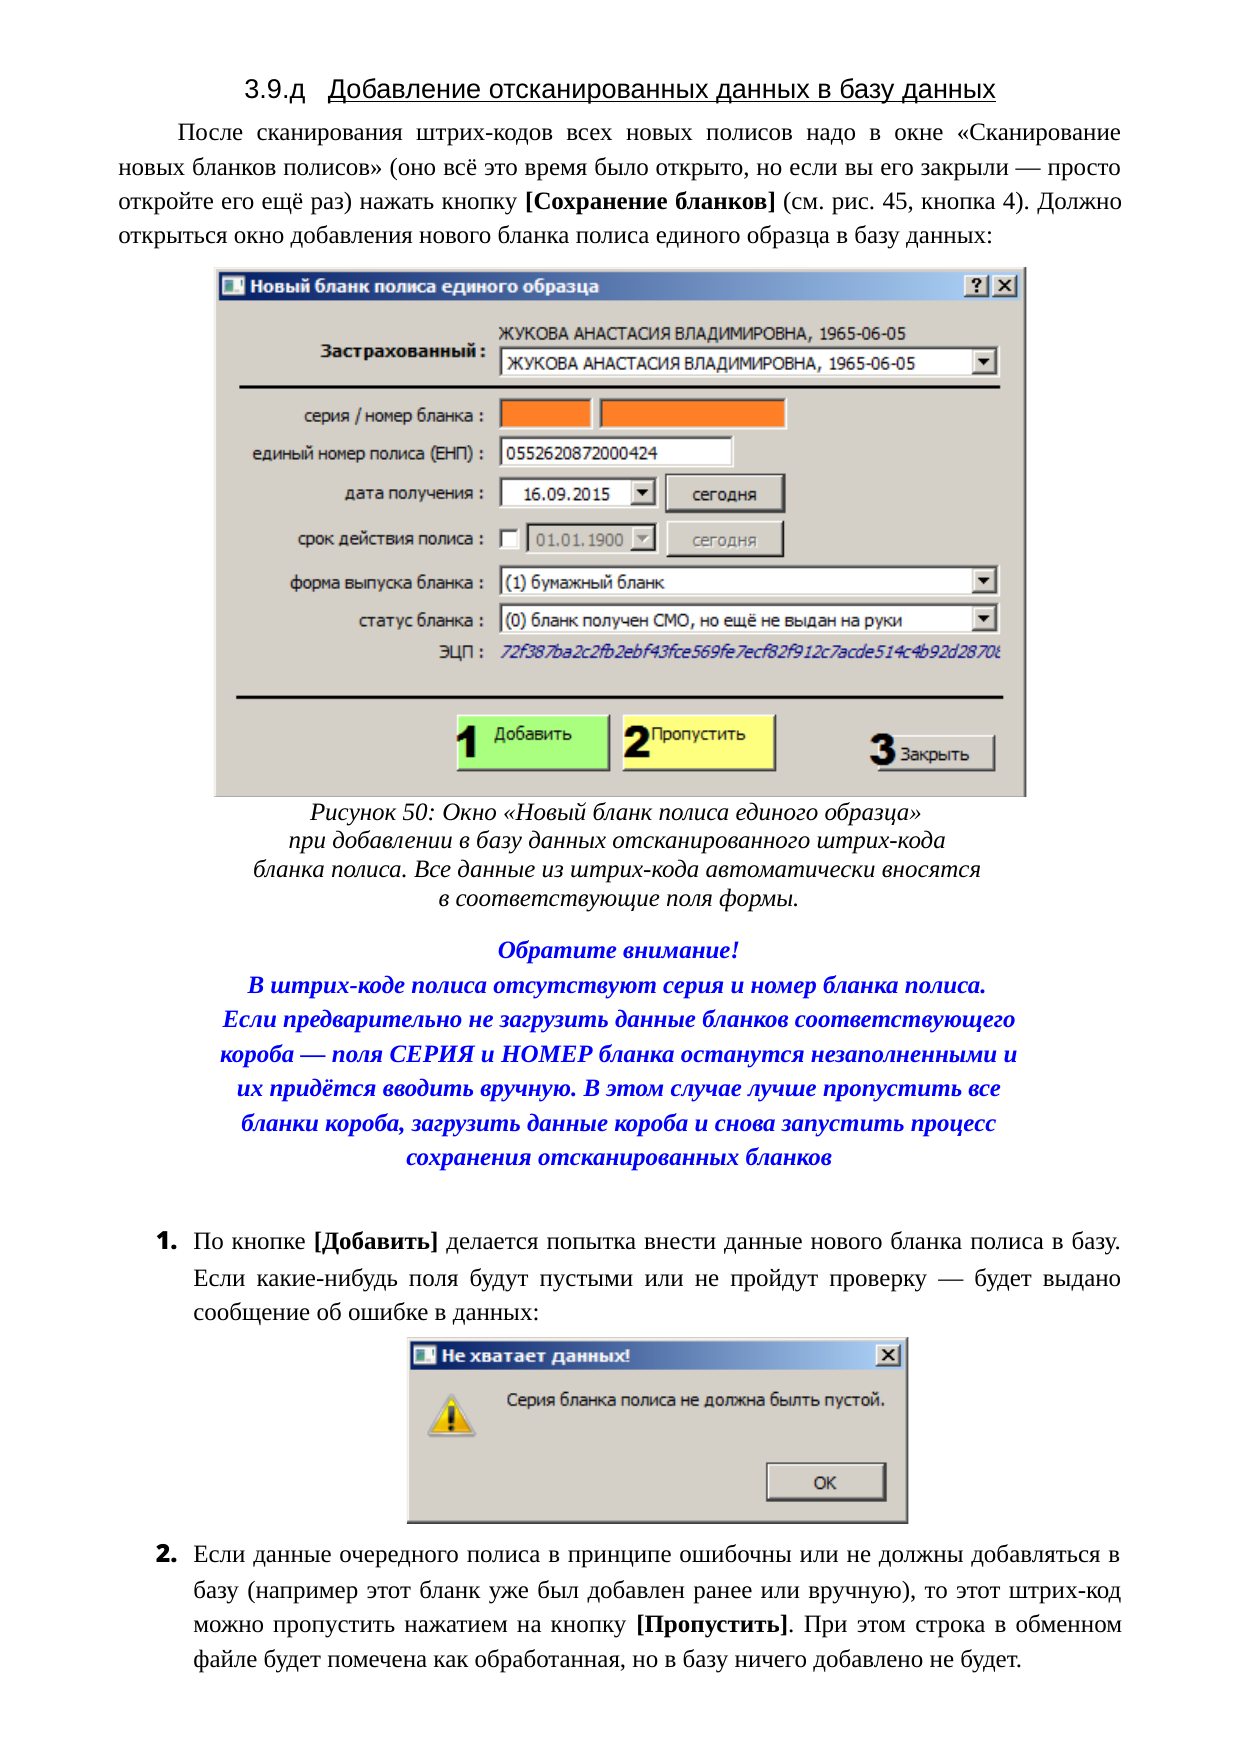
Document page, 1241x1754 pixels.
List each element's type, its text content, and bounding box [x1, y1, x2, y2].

text Рисунок 50: Окно «Новый бланк полиса единого образца» при добавлении в базу данных отсканированного штрих-кода бланка полиса. Все данные из штрих-кода автоматически вносятся в соответствующие поля формы. [214, 797, 1026, 912]
picture [406, 1337, 909, 1524]
list Если данные очередного полиса в принципе ошибочны или не должны добавляться в базу (например этот бланк уже был добавлен ранее или вручную), то этот штрих-код можно пропустить нажатием на кнопку [Пропустить]. При этом строка в обменном файле будет помечена как обработанная, но в базу ничего добавлено не будет. [156, 1535, 1122, 1673]
subtitle Добавление отсканированных данных в базу данных [118, 73, 1122, 105]
text Обратите внимание! В штрих-коде полиса отсутствуют серия и номер бланка полиса. Если предварительно не загрузить данные бланков соответствующего короба — поля СЕРИЯ и НОМЕР бланка останутся незаполненными и их придётся вводить вручную. В этом случае лучше пропустить все бланки короба, загрузить данные короба и снова запустить процесс сохранения отсканированных бланков [214, 935, 1026, 1171]
text После сканирования штрих-кодов всех новых полисов надо в окне «Сканирование новых бланков полисов» (оно всё это время было открыто, но если вы его закрыли — просто откройте его ещё раз) нажать кнопку [Сохранение бланков] (см. рис. 45, кнопка 4). Должно открыться окно добавления нового бланка полиса единого образца в базу данных: [118, 117, 1122, 249]
list По кнопке [Добавить] делается попытка внести данные нового бланка полиса в базу. Если какие-нибудь поля будут пустыми или не пройдут проверку — будет выдано сообщение об ошибке в данных: [156, 1223, 1122, 1326]
